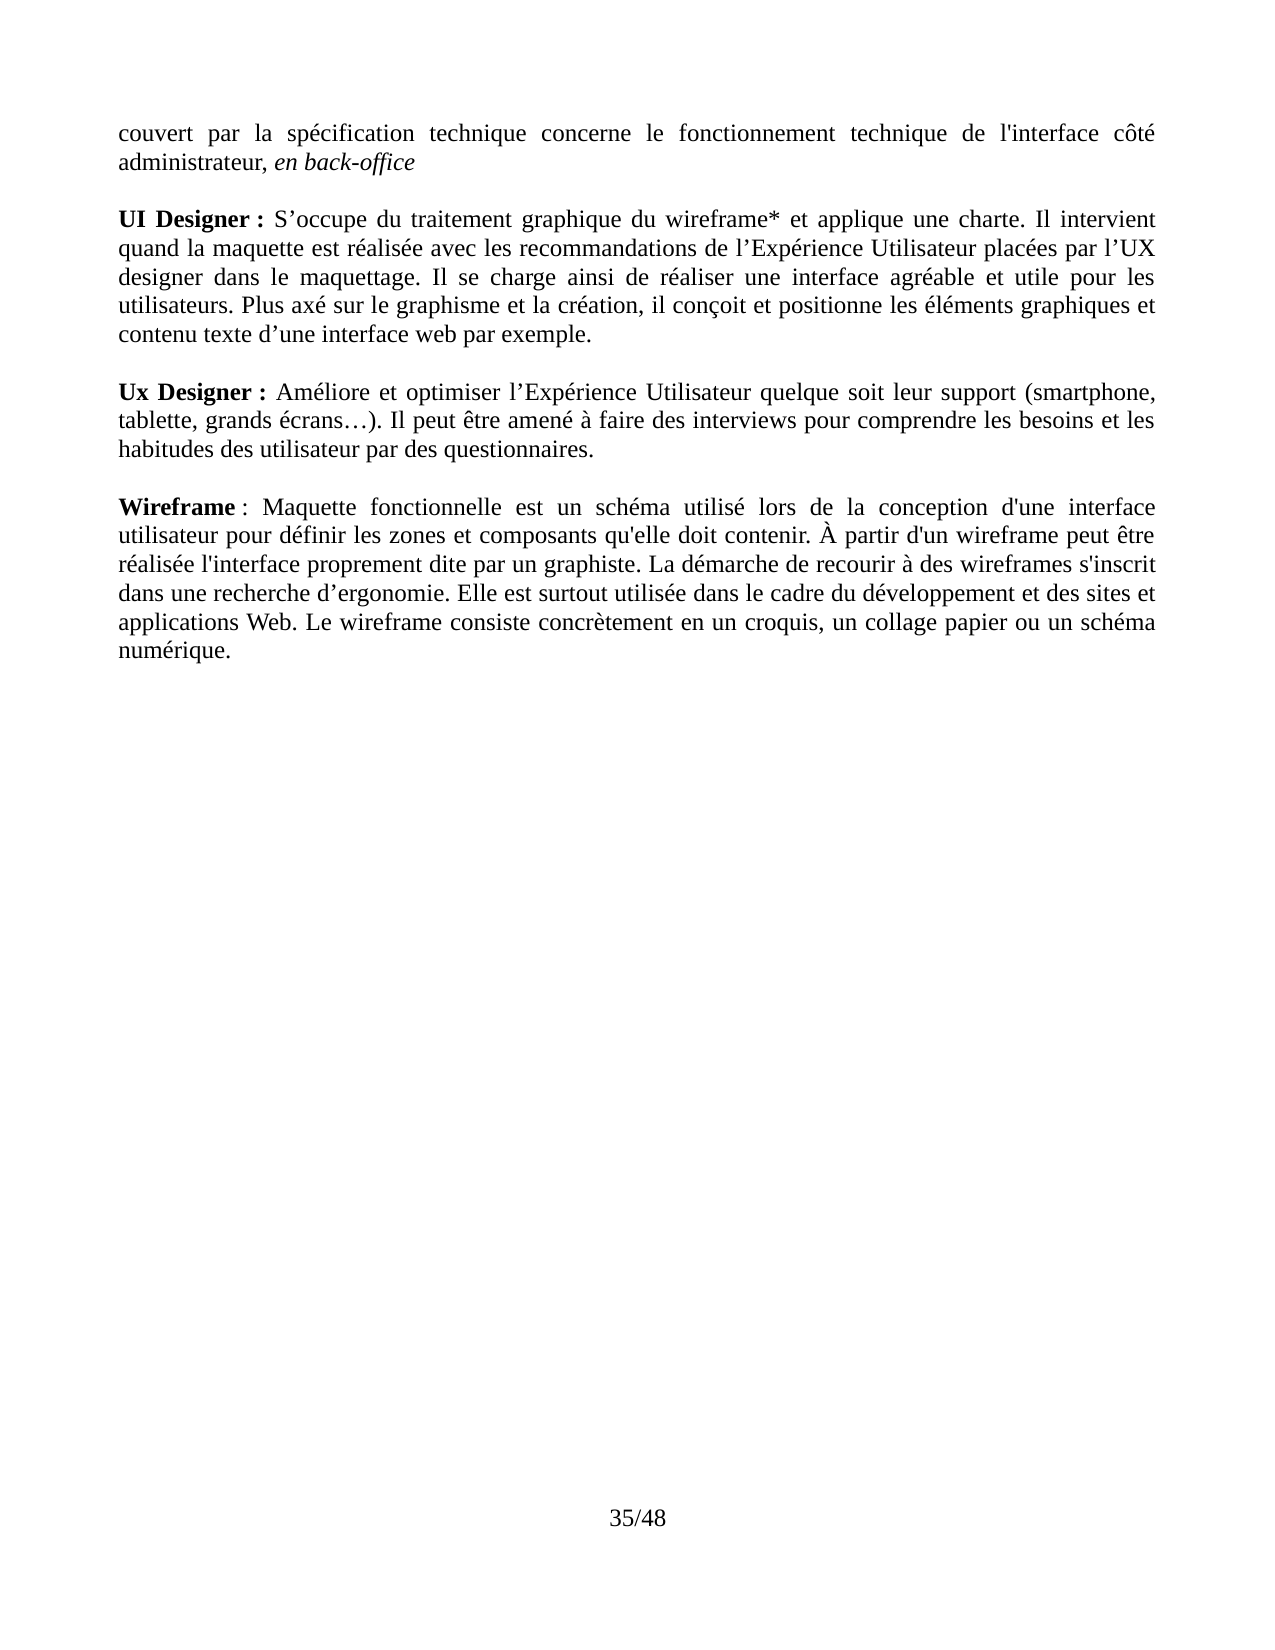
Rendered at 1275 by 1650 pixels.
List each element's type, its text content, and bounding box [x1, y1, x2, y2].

text Ux Designer : Améliore et optimiser l’Expérience Utilisateur quelque soit leur support (smartphone, tablette, grands écrans…). Il peut être amené à faire des interviews pour comprendre les besoins et les habitudes des utilisateur par des questionnaires. [118, 377, 1157, 463]
text couvert par la spécification technique concerne le fonctionnement technique de l'interface côté administrateur, en back-office [118, 118, 1157, 176]
text Wireframe : Maquette fonctionnelle est un schéma utilisé lors de la conception d'une interface utilisateur pour définir les zones et composants qu'elle doit contenir. À partir d'un wireframe peut être réalisée l'interface proprement dite par un graphiste. La démarche de recourir à des wireframes s'inscrit dans une recherche d’ergonomie. Elle est surtout utilisée dans le cadre du développement et des sites et applications Web. Le wireframe consiste concrètement en un croquis, un collage papier ou un schéma numérique. [118, 492, 1157, 664]
text UI Designer : S’occupe du traitement graphique du wireframe* et applique une charte. Il intervient quand la maquette est réalisée avec les recommandations de l’Expérience Utilisateur placées par l’UX designer dans le maquettage. Il se charge ainsi de réaliser une interface agréable et utile pour les utilisateurs. Plus axé sur le graphisme et la création, il conçoit et positionne les éléments graphiques et contenu texte d’une interface web par exemple. [118, 204, 1157, 348]
